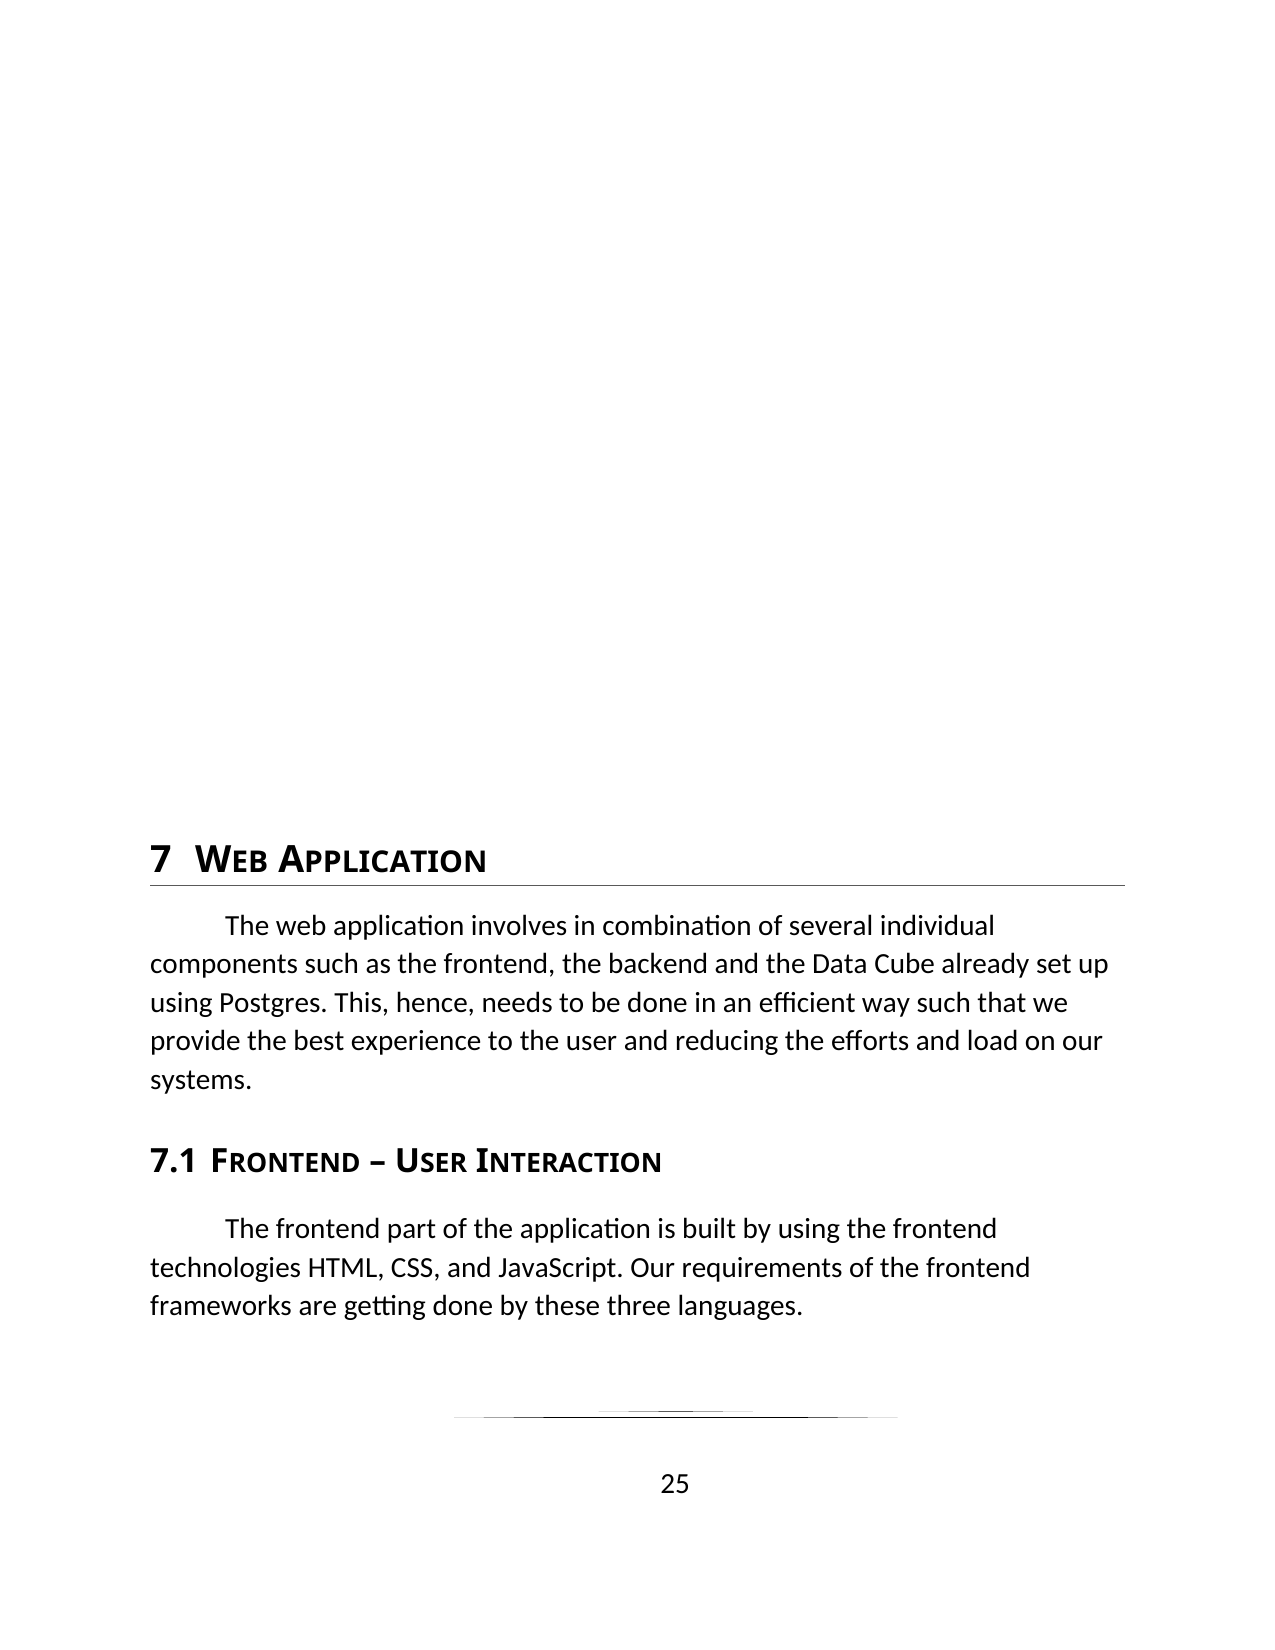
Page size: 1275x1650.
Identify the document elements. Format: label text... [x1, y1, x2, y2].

subtitle Frontend – User Interaction [150, 1137, 1125, 1182]
list The frontend part of the application is built by using the frontend technologies HTML, CSS, and JavaScript. Our requirements of the frontend frameworks are getting done by these three languages. [150, 1211, 1125, 1323]
subtitle Web Application [150, 832, 1125, 885]
text The web application involves in combination of several individual components such as the frontend, the backend and the Data Cube already set up using Postgres. This, hence, needs to be done in an efficient way such that we provide the best experience to the user and reducing the efforts and load on our systems. [150, 907, 1125, 1096]
